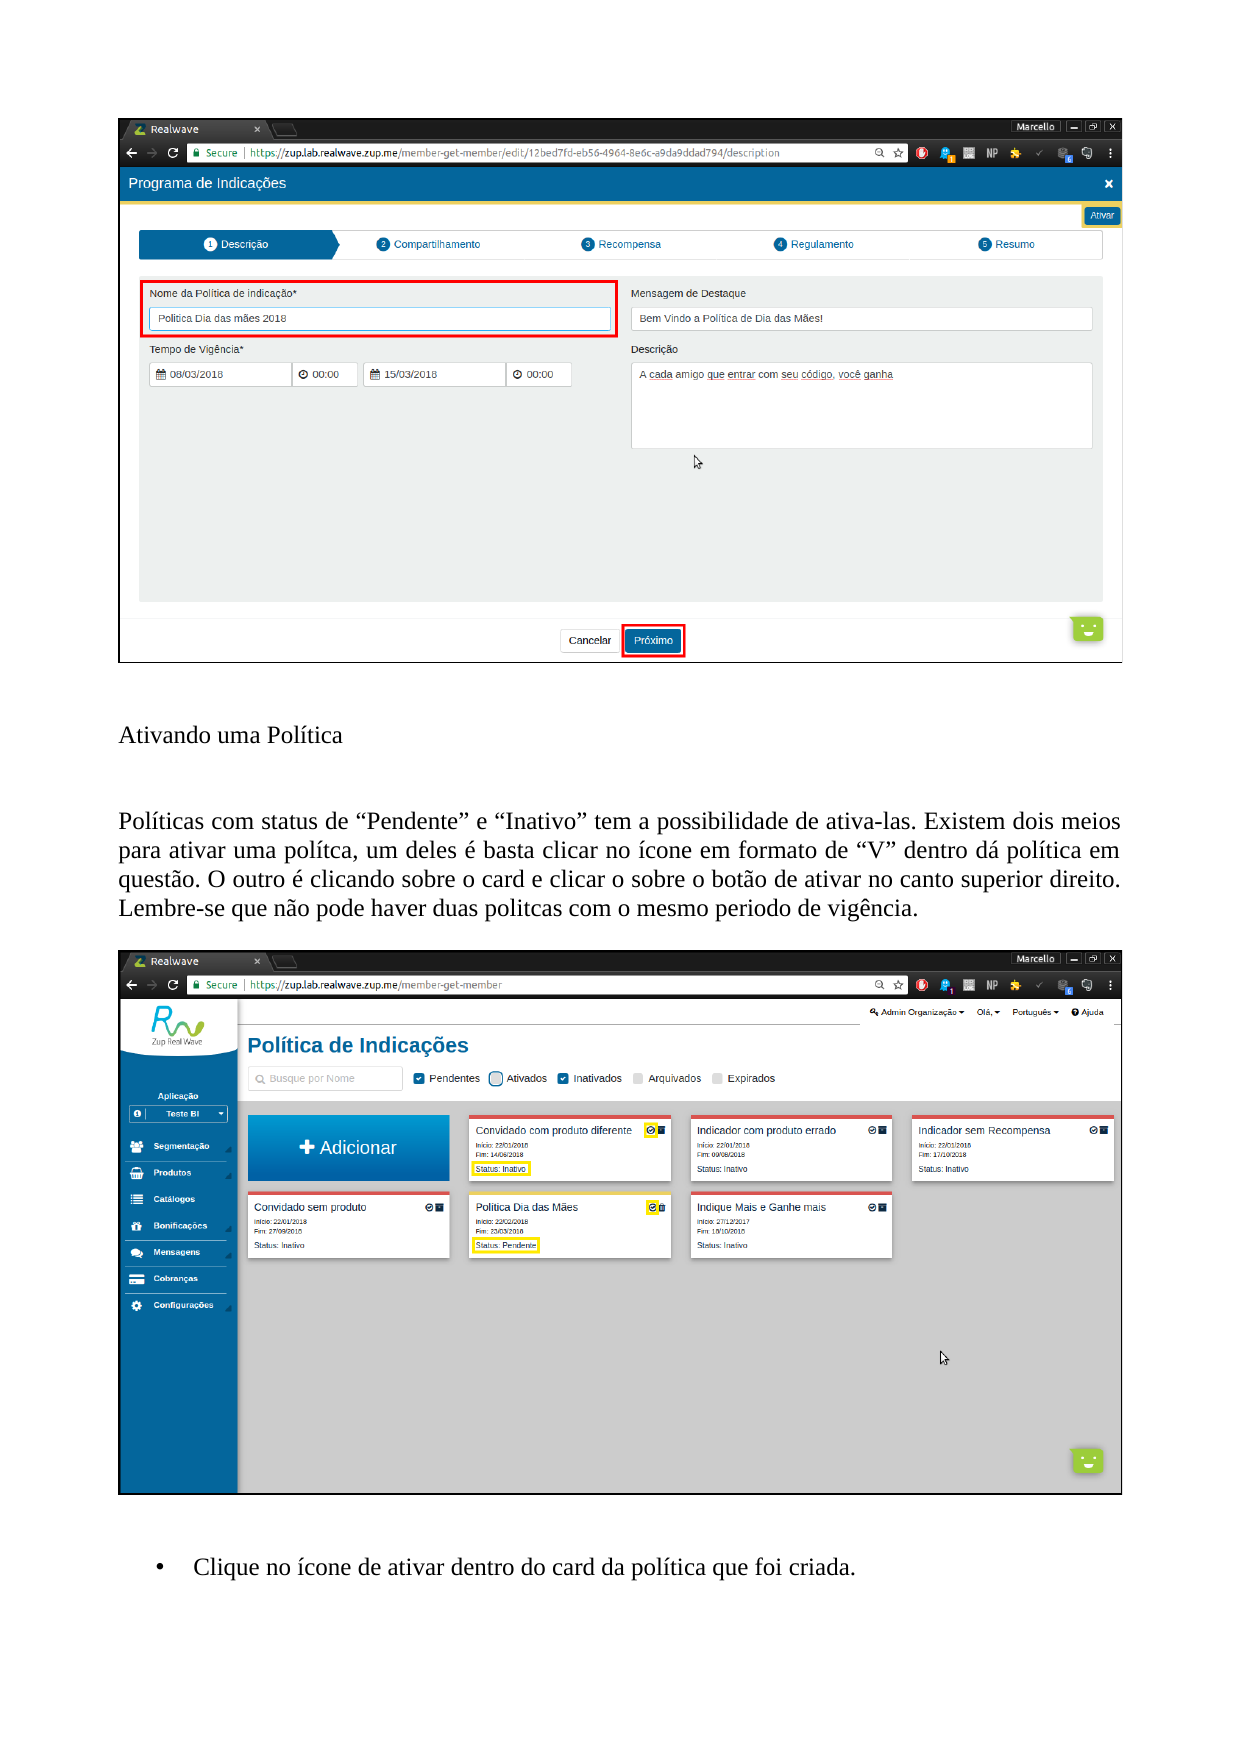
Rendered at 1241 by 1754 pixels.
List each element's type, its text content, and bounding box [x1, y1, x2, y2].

picture [118, 118, 1123, 663]
text Ativando uma Política [118, 720, 1122, 749]
text Políticas com status de “Pendente” e “Inativo” tem a possibilidade de ativa-las. Existem dois meios para ativar uma polítca, um deles é basta clicar no ícone em formato de “V” dentro dá política em questão. O outro é clicando sobre o card e clicar o sobre o botão de ativar no canto superior direito. Lembre-se que não pode haver duas politcas com o mesmo periodo de vigência. [118, 806, 1122, 921]
list Clique no ícone de ativar dentro do card da política que foi criada. [156, 1552, 1122, 1581]
picture [118, 950, 1123, 1495]
